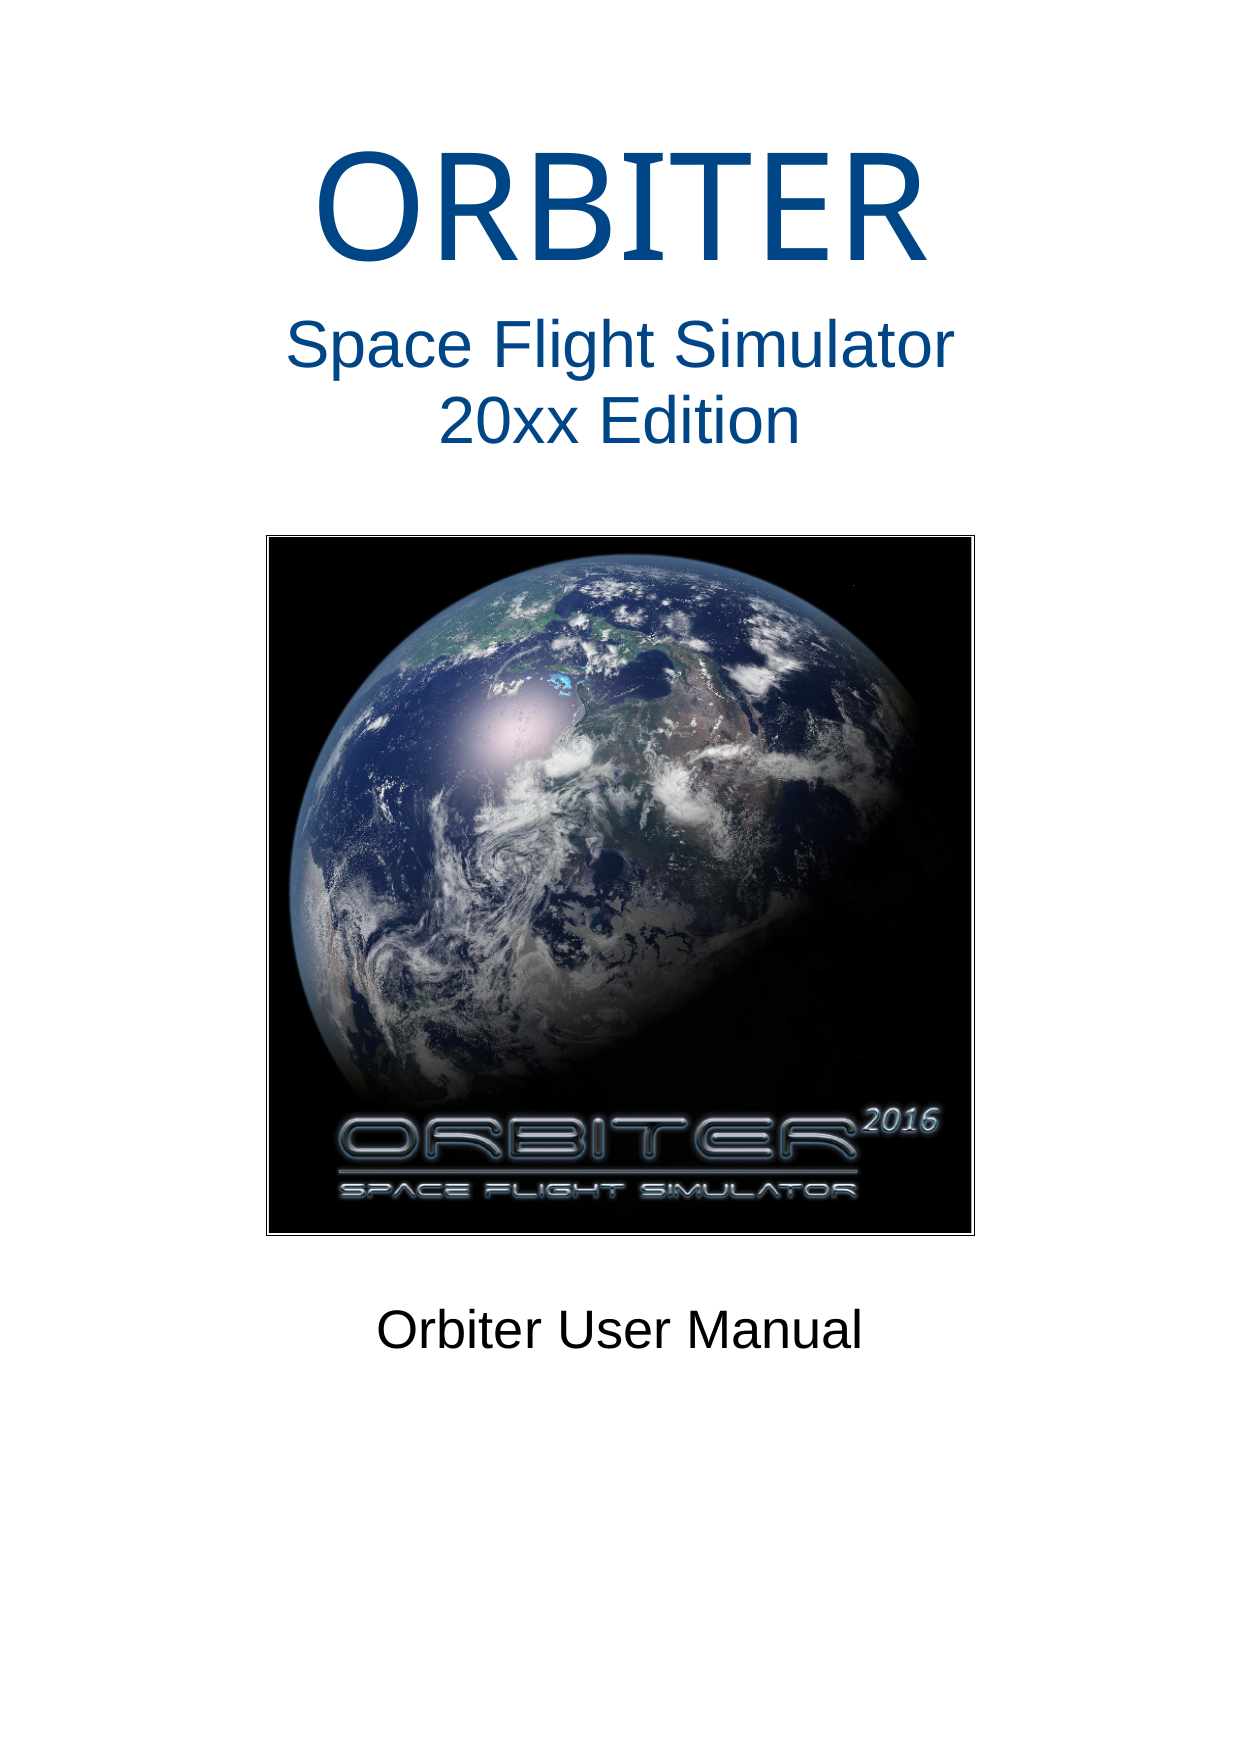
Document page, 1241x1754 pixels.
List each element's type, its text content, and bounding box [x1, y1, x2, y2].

text ORBITER [187, 100, 1053, 305]
text Space Flight Simulator [187, 305, 1053, 381]
text 20xx Edition [187, 381, 1053, 458]
text Orbiter User Manual [187, 1298, 1053, 1360]
picture [268, 537, 972, 1233]
